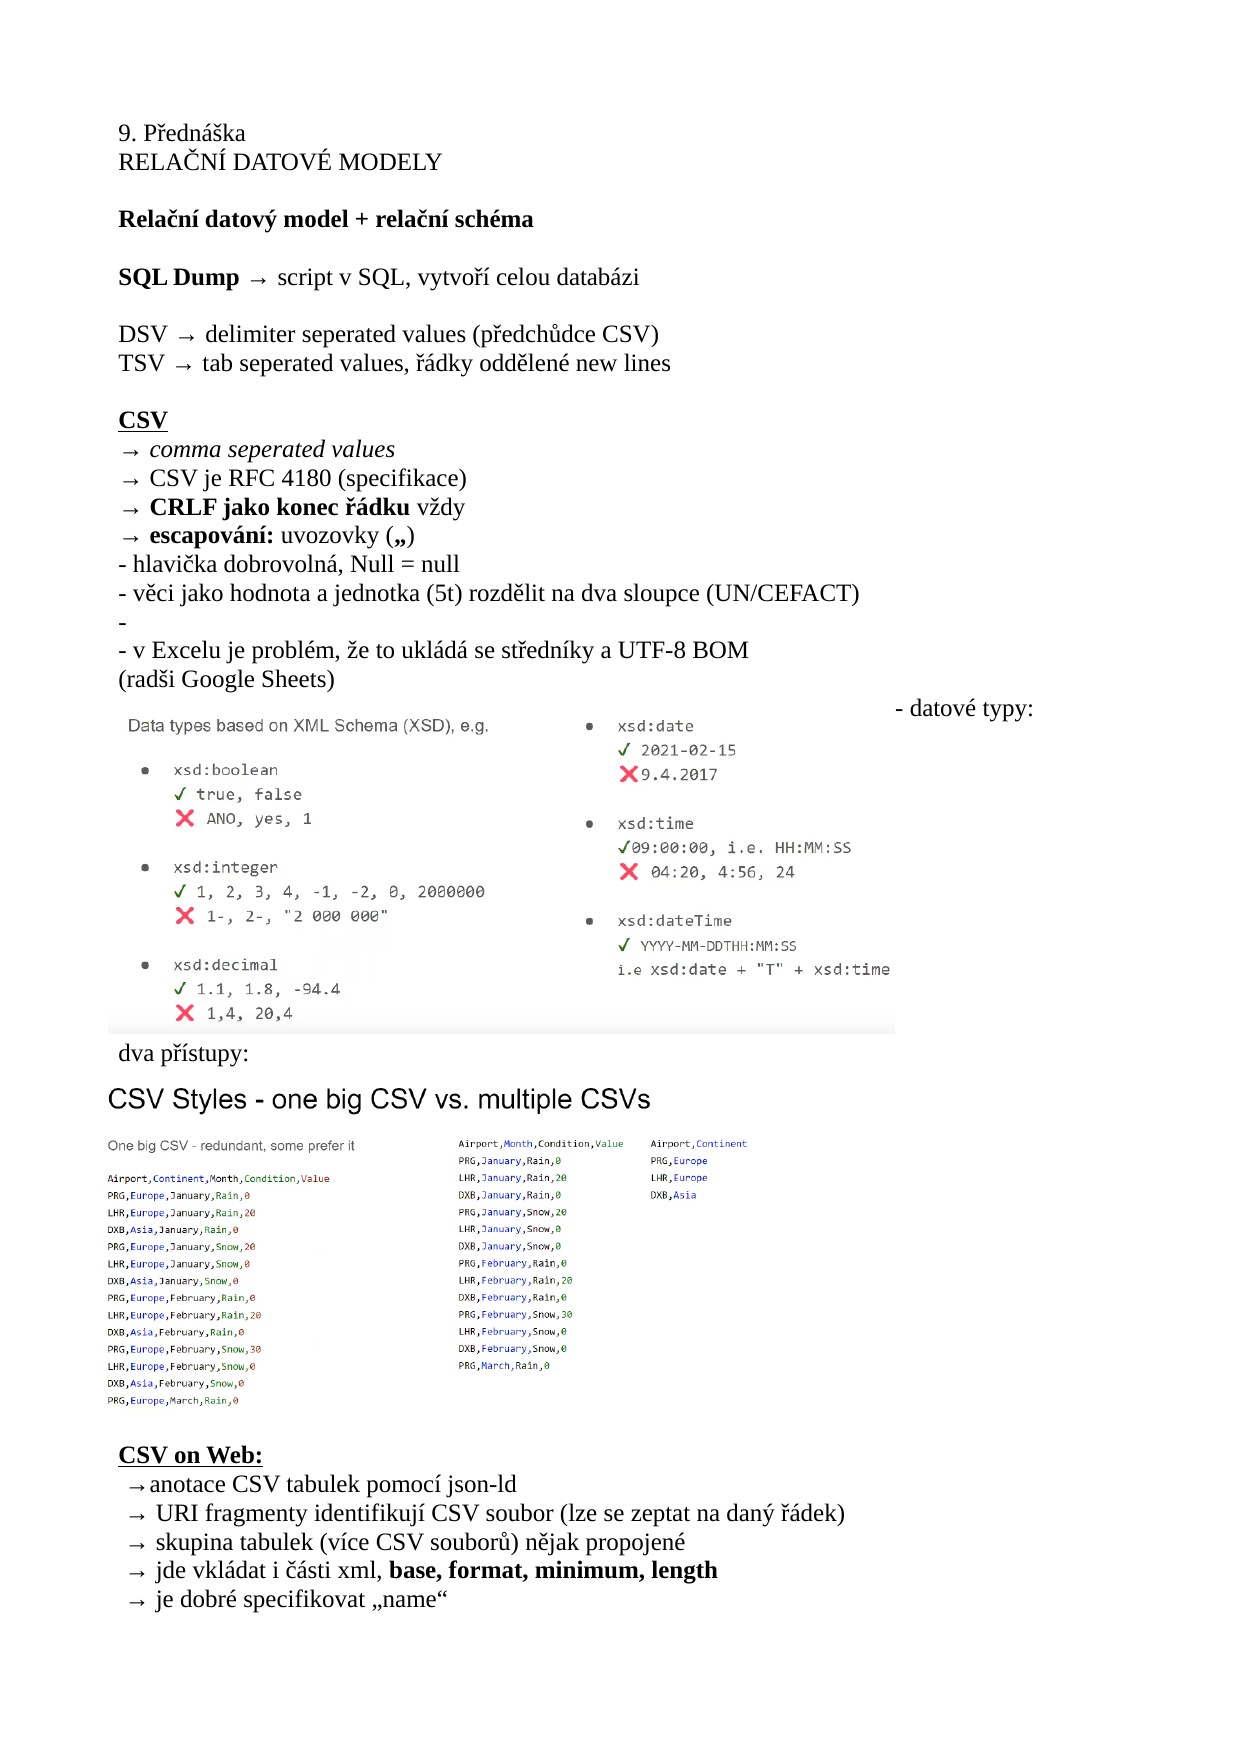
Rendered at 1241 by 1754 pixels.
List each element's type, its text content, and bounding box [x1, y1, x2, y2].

picture [108, 700, 895, 1034]
text 9. Přednáška [118, 118, 1122, 147]
text SQL Dump → script v SQL, vytvoří celou databázi [118, 262, 1122, 291]
text → CSV je RFC 4180 (specifikace) → CRLF jako konec řádku vždy → escapování: uvozovky („) - hlavička dobrovolná, Null = null - věci jako hodnota a jednotka (5t) rozdělit na dva sloupce (UN/CEFACT) - [118, 463, 1122, 636]
text → je dobré specifikovat „name“ [118, 1584, 1122, 1613]
text CSV on Web: →anotace CSV tabulek pomocí json-ld → URI fragmenty identifikují CSV soubor (lze se zeptat na daný řádek) [118, 1441, 1122, 1527]
text dva přístupy: [118, 1038, 1122, 1067]
text → skupina tabulek (více CSV souborů) nějak propojené [118, 1527, 1122, 1556]
text → jde vkládat i části xml, base, format, minimum, length [118, 1556, 1122, 1584]
text (radši Google Sheets) [118, 664, 1122, 693]
text CSV → comma seperated values [118, 406, 1122, 463]
text - v Excelu je problém, že to ukládá se středníky a UTF-8 BOM [118, 636, 1122, 664]
picture [100, 1073, 755, 1415]
text RELAČNÍ DATOVÉ MODELY [118, 147, 1122, 176]
text Relační datový model + relační schéma [118, 176, 1122, 233]
text DSV → delimiter seperated values (předchůdce CSV) TSV → tab seperated values, řádky oddělené new lines [118, 319, 1122, 377]
text - datové typy: [118, 693, 1122, 722]
